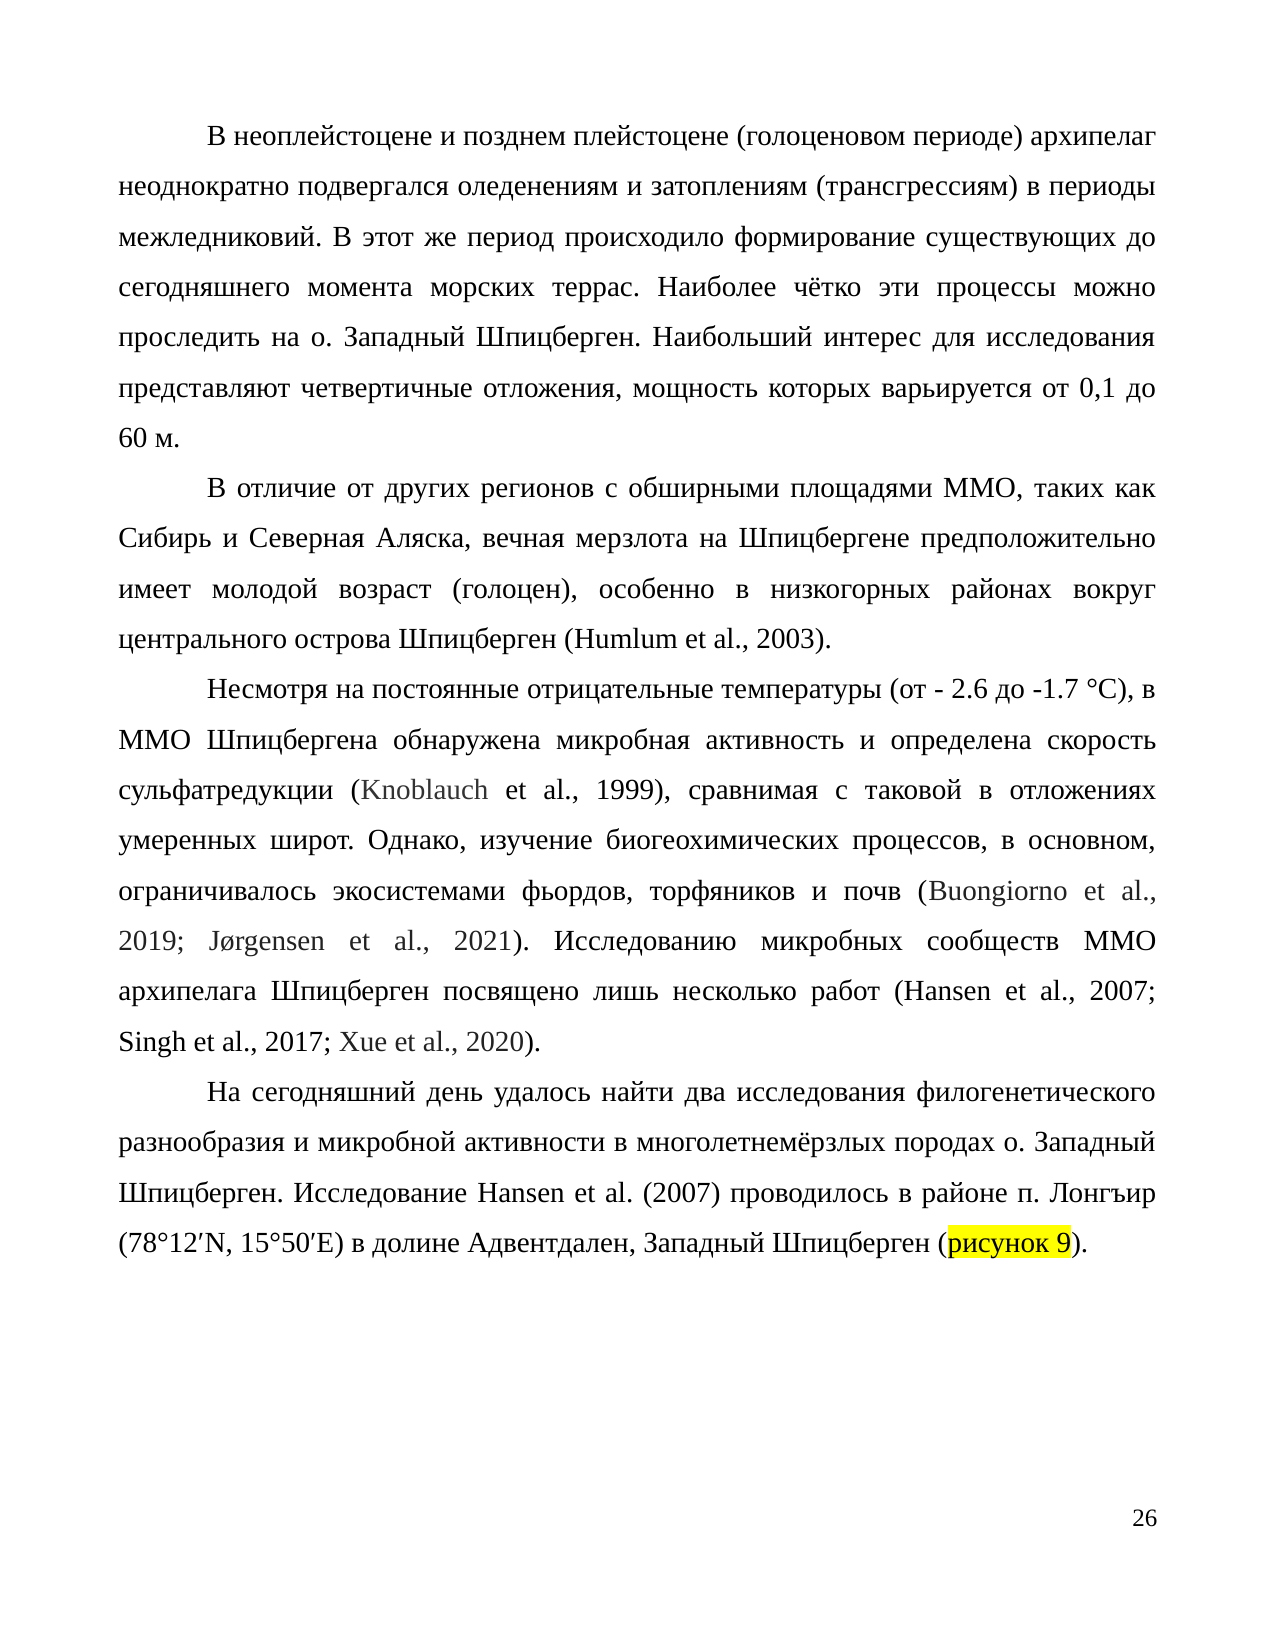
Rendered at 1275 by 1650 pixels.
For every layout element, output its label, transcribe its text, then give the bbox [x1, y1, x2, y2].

text На сегодняшний день удалось найти два исследования филогенетического разнообразия и микробной активности в многолетнемёрзлых породах о. Западный Шпицберген. Исследование Hansen et al. (2007) проводилось в районе п. Лонгъир (78°12′N, 15°50′E) в долине Адвентдален, Западный Шпицберген (рисунок 9). [118, 1074, 1157, 1258]
text В отличие от других регионов с обширными площадями ММО, таких как Сибирь и Северная Аляска, вечная мерзлота на Шпицбергене предположительно имеет молодой возраст (голоцен), особенно в низкогорных районах вокруг центрального острова Шпицберген (Humlum et al., 2003). [118, 470, 1157, 655]
text Несмотря на постоянные отрицательные температуры (от - 2.6 до -1.7 °C), в ММО Шпицбергена обнаружена микробная активность и определена скорость сульфатредукции (Knoblauch et al., 1999), сравнимая с таковой в отложениях умеренных широт. Однако, изучение биогеохимических процессов, в основном, ограничивалось экосистемами фьордов, торфяников и почв (Buongiorno et al., 2019; Jørgensen et al., 2021). Исследованию микробных сообществ ММО архипелага Шпицберген посвящено лишь несколько работ (Hansen et al., 2007; Singh et al., 2017; Xue et al., 2020). [118, 672, 1157, 1057]
text В неоплейстоцене и позднем плейстоцене (голоценовом периоде) архипелаг неоднократно подвергался оледенениям и затоплениям (трансгрессиям) в периоды межледниковий. В этот же период происходило формирование существующих до сегодняшнего момента морских террас. Наиболее чётко эти процессы можно проследить на о. Западный Шпицберген. Наибольший интерес для исследования представляют четвертичные отложения, мощность которых варьируется от 0,1 до 60 м. [118, 118, 1157, 453]
